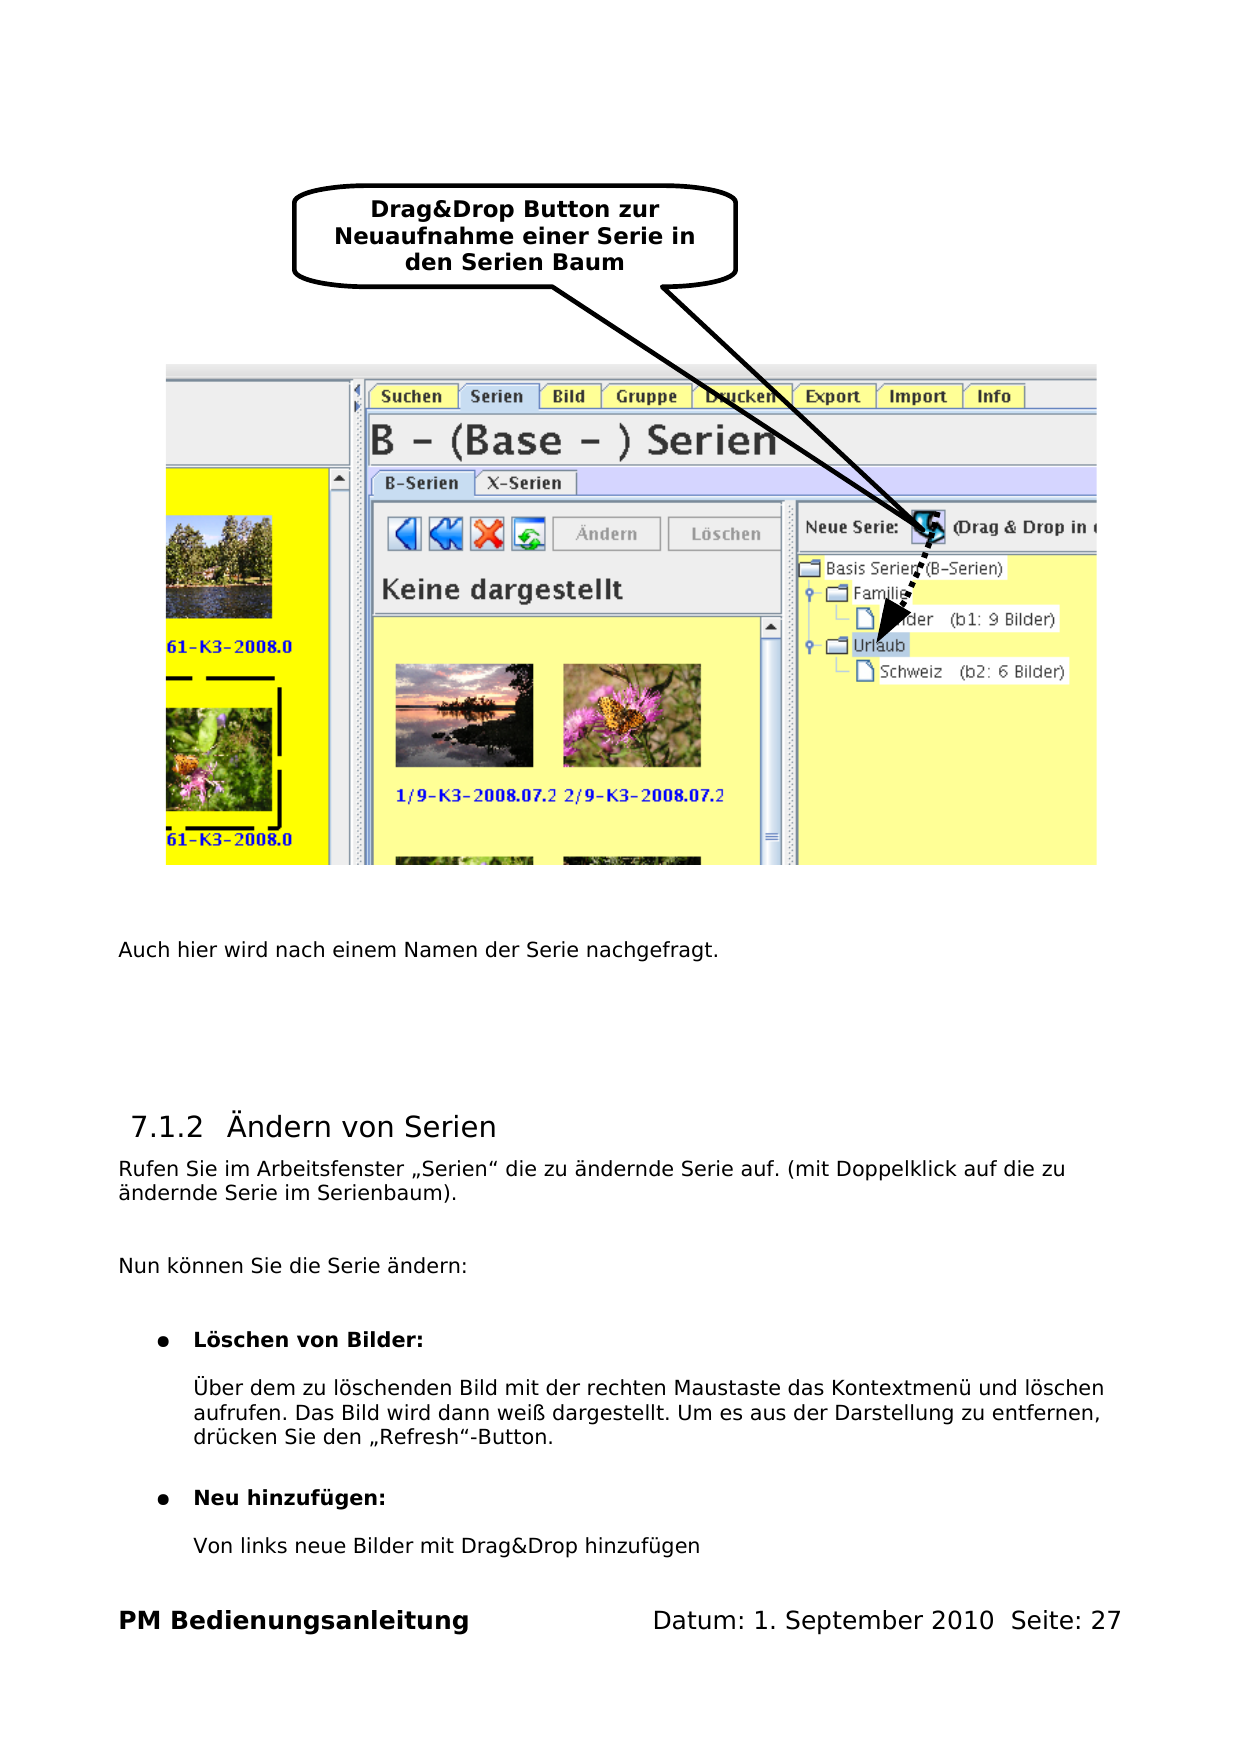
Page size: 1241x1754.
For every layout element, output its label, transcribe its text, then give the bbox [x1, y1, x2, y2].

subtitle Ändern von Serien [130, 1110, 1122, 1144]
picture [676, 364, 892, 506]
list Löschen von Bilder: Über dem zu löschenden Bild mit der rechten Maustaste das Kontextmenü und löschen aufrufen. Das Bild wird dann weiß dargestellt. Um es aus der Darstellung zu entfernen, drücken Sie den „Refresh“-Button. [156, 1328, 1122, 1473]
list Neu hinzufügen: Von links neue Bilder mit Drag&Drop hinzufügen [156, 1486, 1122, 1559]
text Nun können Sie die Serie ändern: [118, 1254, 1122, 1279]
text Rufen Sie im Arbeitsfenster „Serien“ die zu ändernde Serie auf. (mit Doppelklick auf die zu ändernde Serie im Serienbaum). [118, 1157, 1122, 1205]
picture [165, 364, 1097, 865]
text Auch hier wird nach einem Namen der Serie nachgefragt. [118, 938, 1122, 962]
